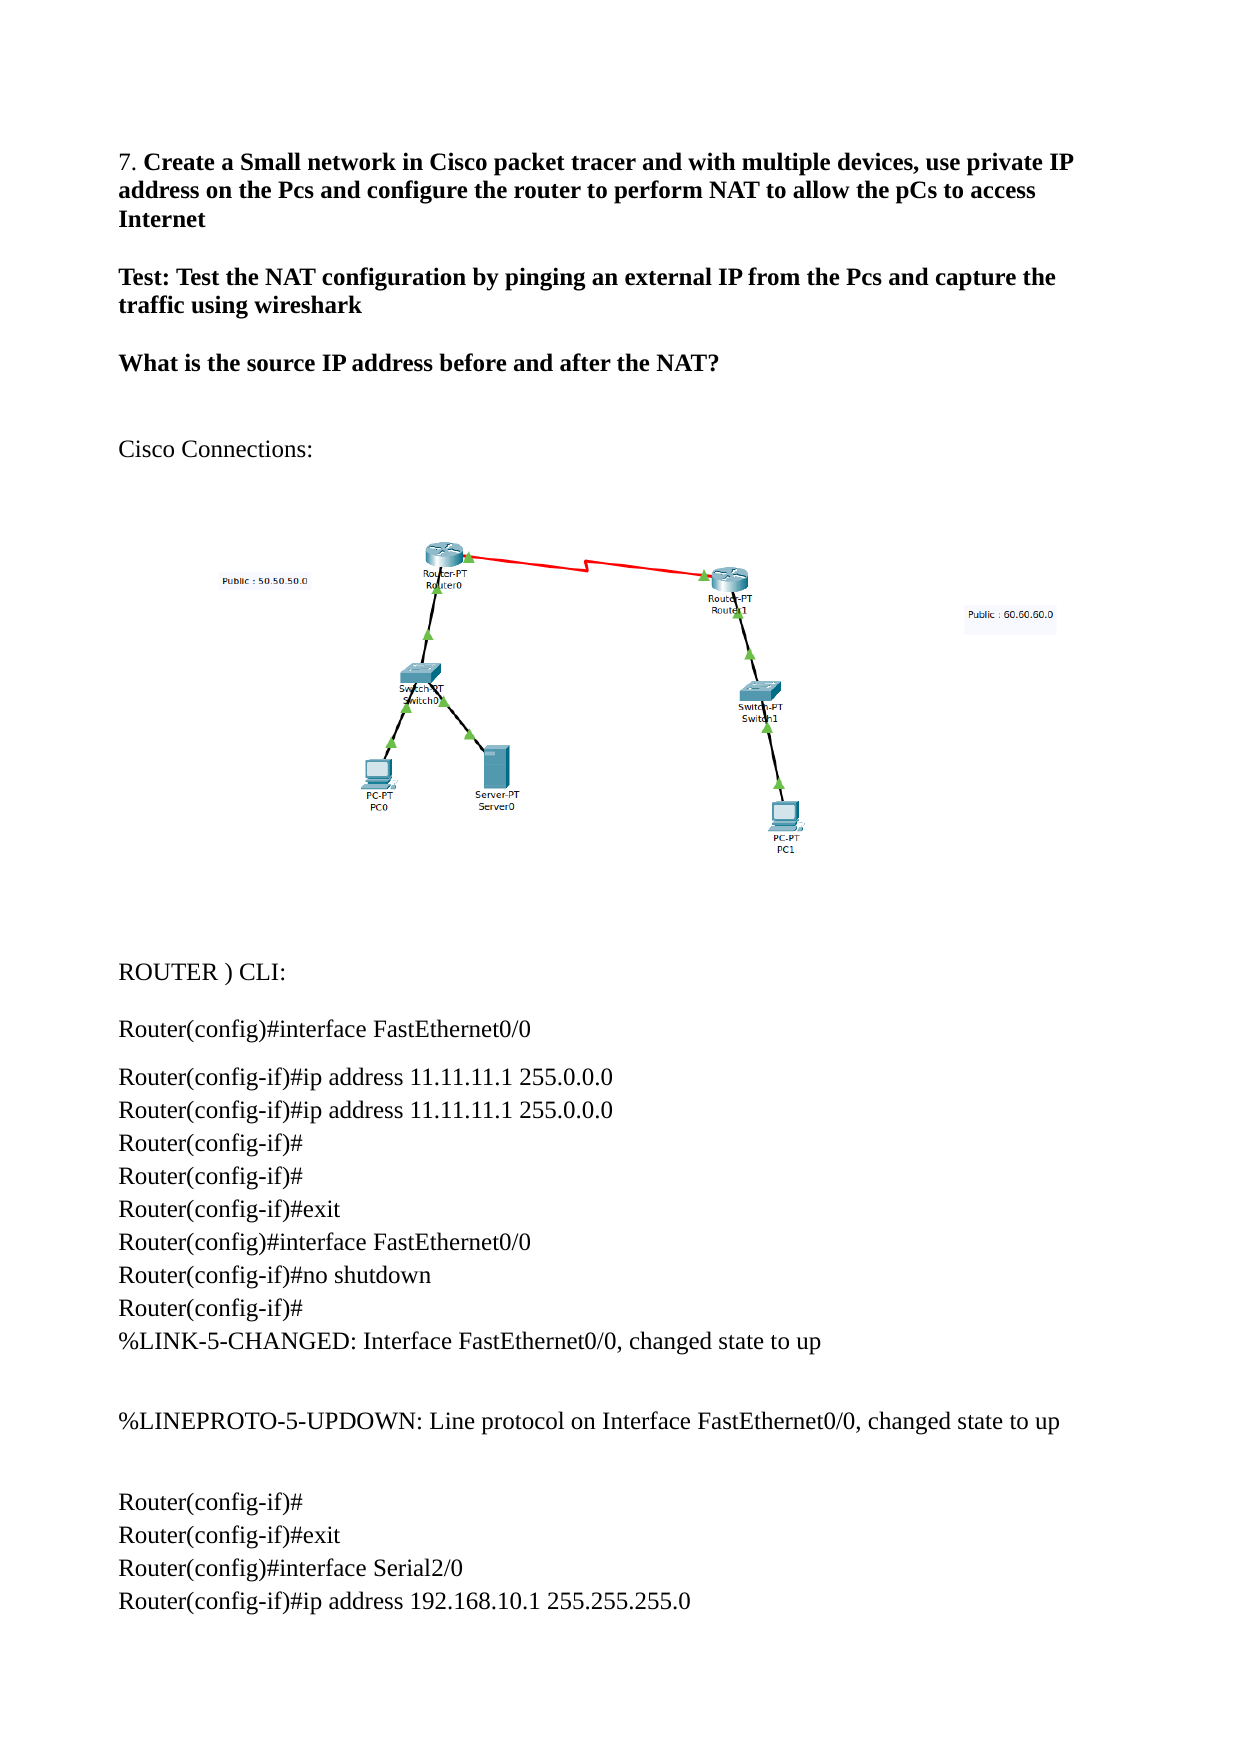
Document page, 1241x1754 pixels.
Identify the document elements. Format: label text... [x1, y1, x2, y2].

text %LINK-5-CHANGED: Interface FastEthernet0/0, changed state to up [118, 1326, 1122, 1354]
text ROUTER ) CLI: [118, 957, 1122, 985]
text Router(config-if)#exit [118, 1194, 1122, 1222]
text Test: Test the NAT configuration by pinging an external IP from the Pcs and capture the traffic using wireshark [118, 262, 1122, 319]
text Router(config-if)#exit [118, 1520, 1122, 1549]
text What is the source IP address before and after the NAT? [118, 348, 1122, 377]
text Router(config)#interface FastEthernet0/0 [118, 1227, 1122, 1256]
text Cisco Connections: [118, 434, 1122, 463]
text Router(config-if)#ip address 11.11.11.1 255.0.0.0 [118, 1062, 1122, 1090]
text 7. Create a Small network in Cisco packet tracer and with multiple devices, use private IP address on the Pcs and configure the router to perform NAT to allow the pCs to access Internet [118, 147, 1122, 233]
text Router(config-if)# [118, 1487, 1122, 1516]
text Router(config)#interface FastEthernet0/0 [118, 1014, 1122, 1043]
text %LINEPROTO-5-UPDOWN: Line protocol on Interface FastEthernet0/0, changed state to up [118, 1406, 1122, 1435]
text Router(config-if)#ip address 192.168.10.1 255.255.255.0 [118, 1586, 1122, 1615]
text Router(config-if)# [118, 1293, 1122, 1322]
text Router(config-if)# [118, 1128, 1122, 1156]
text Router(config)#interface Serial2/0 [118, 1553, 1122, 1582]
picture [118, 498, 1123, 871]
text Router(config-if)#no shutdown [118, 1260, 1122, 1288]
text Router(config-if)# [118, 1161, 1122, 1189]
text Router(config-if)#ip address 11.11.11.1 255.0.0.0 [118, 1095, 1122, 1123]
